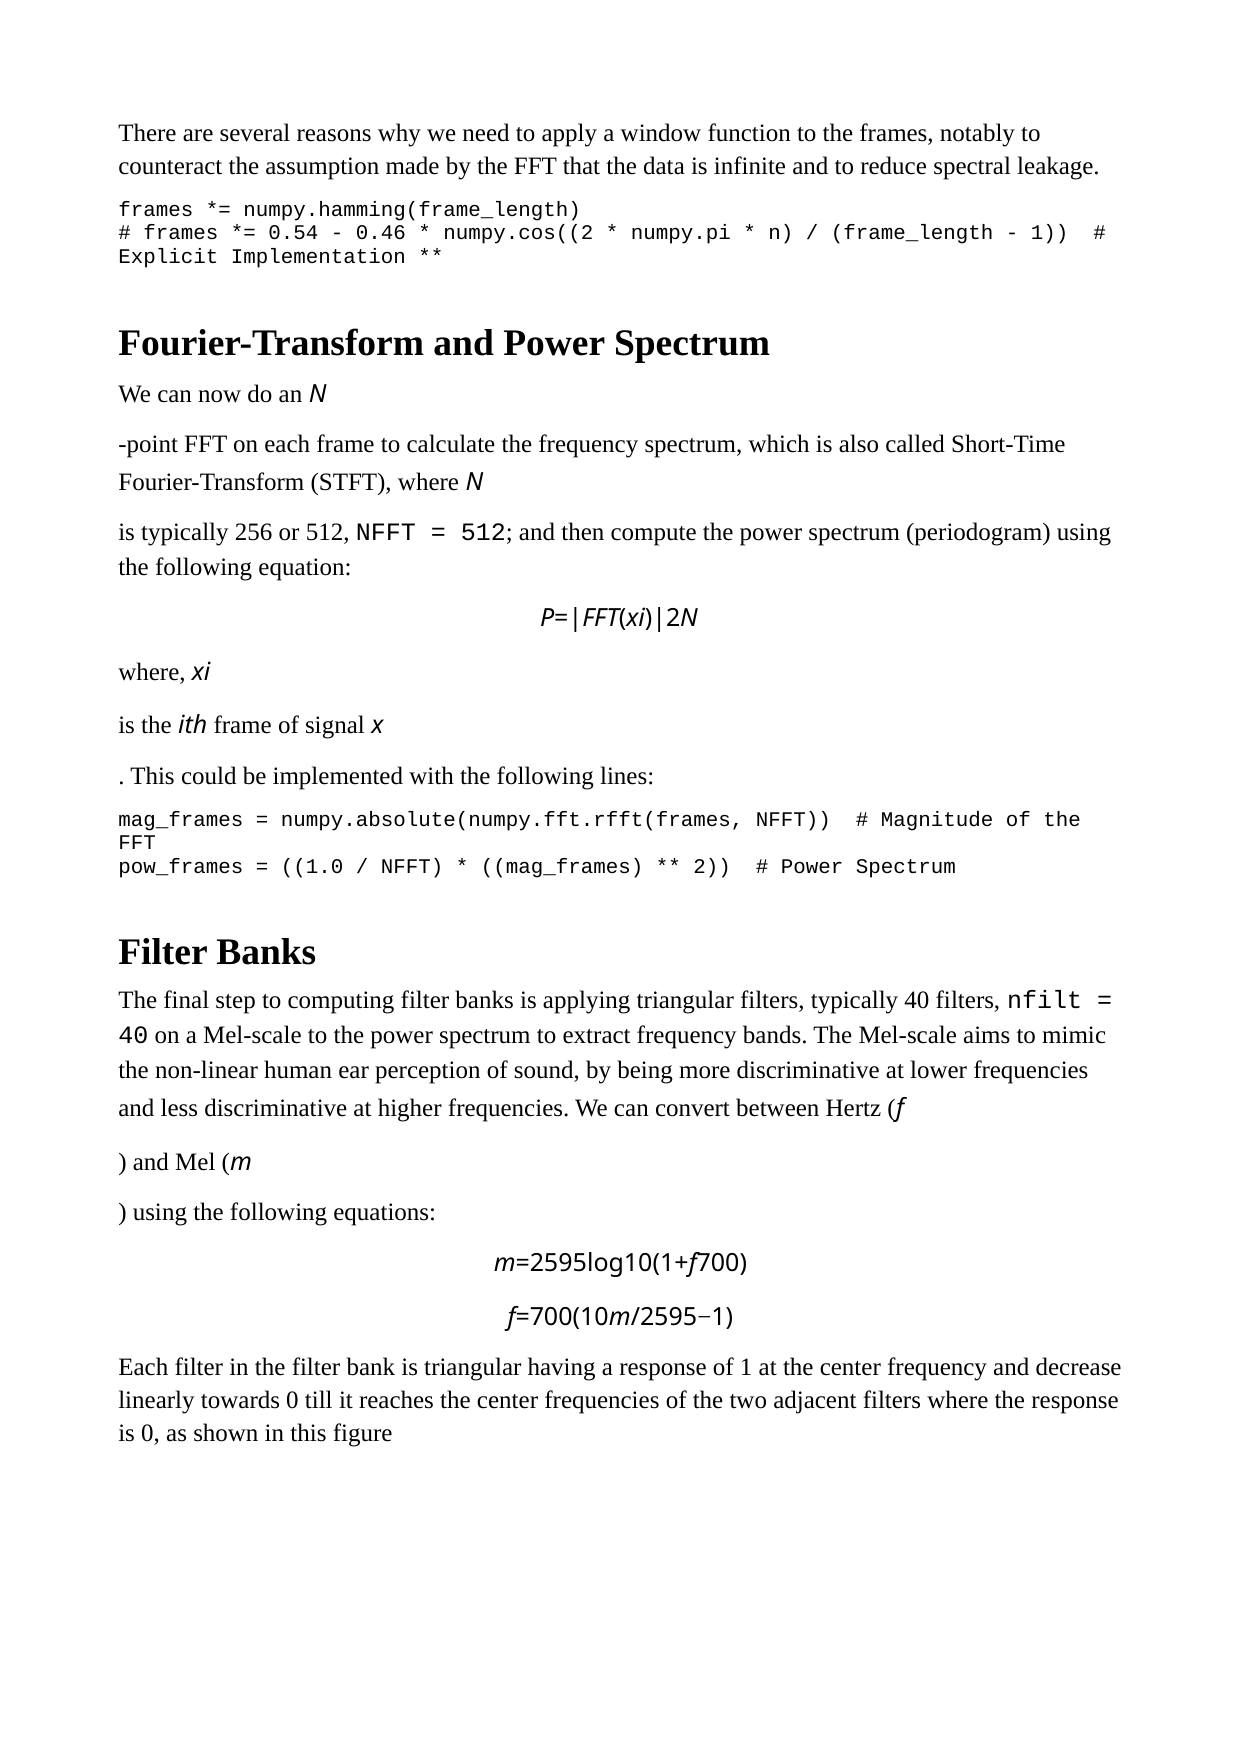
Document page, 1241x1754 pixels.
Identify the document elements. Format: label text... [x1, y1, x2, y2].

text . This could be implemented with the following lines: [118, 761, 1122, 790]
text m=2595log10(1+f700) [118, 1244, 1122, 1279]
text is the ith frame of signal x [118, 707, 1122, 741]
text mag_frames = numpy.absolute(numpy.fft.rfft(frames, NFFT)) # Magnitude of the FFT [118, 808, 1122, 856]
text pow_frames = ((1.0 / NFFT) * ((mag_frames) ** 2)) # Power Spectrum [118, 856, 1122, 879]
text f=700(10m/2595−1) [118, 1298, 1122, 1332]
text The final step to computing filter banks is applying triangular filters, typically 40 filters, nfilt = 40 on a Mel-scale to the power spectrum to extract frequency bands. The Mel-scale aims to mimic the non-linear human ear perception of sound, by being more discriminative at lower frequencies and less discriminative at higher frequencies. We can convert between Hertz (f [118, 985, 1122, 1123]
text frames *= numpy.hamming(frame_length) [118, 199, 1122, 222]
text We can now do an N [118, 376, 1122, 410]
text # frames *= 0.54 - 0.46 * numpy.cos((2 * numpy.pi * n) / (frame_length - 1)) # Explicit Implementation ** [118, 222, 1122, 270]
text -point FFT on each frame to calculate the frequency spectrum, which is also called Short-Time Fourier-Transform (STFT), where N [118, 429, 1122, 497]
text P=|FFT(xi)|2N [118, 600, 1122, 634]
text ) using the following equations: [118, 1197, 1122, 1226]
text is typically 256 or 512, NFFT = 512; and then compute the power spectrum (periodogram) using the following equation: [118, 517, 1122, 581]
text There are several reasons why we need to apply a window function to the frames, notably to counteract the assumption made by the FFT that the data is infinite and to reduce spectral leakage. [118, 118, 1122, 180]
subtitle Fourier-Transform and Power Spectrum [118, 320, 1122, 363]
text ) and Mel (m [118, 1143, 1122, 1177]
text Each filter in the filter bank is triangular having a response of 1 at the center frequency and decrease linearly towards 0 till it reaches the center frequencies of the two adjacent filters where the response is 0, as shown in this figure [118, 1352, 1122, 1447]
subtitle Filter Banks [118, 930, 1122, 973]
text where, xi [118, 653, 1122, 687]
